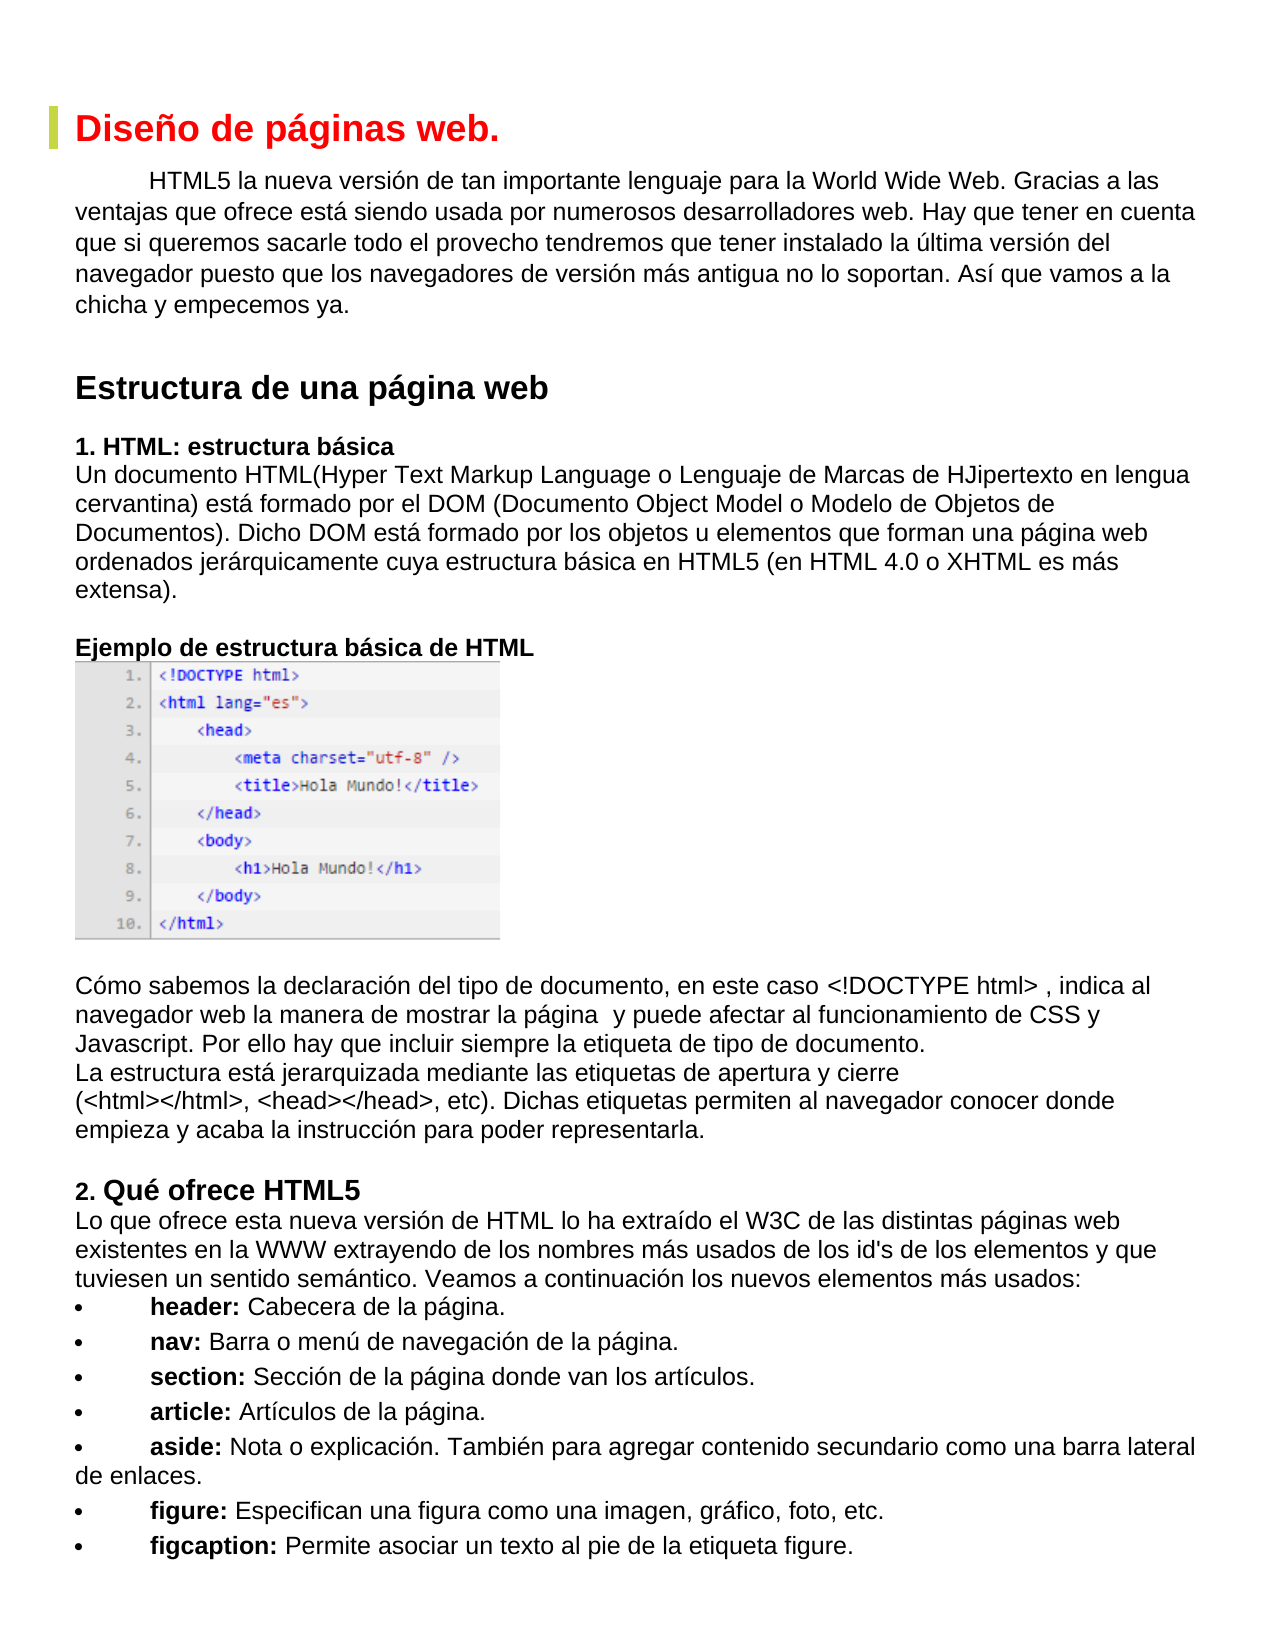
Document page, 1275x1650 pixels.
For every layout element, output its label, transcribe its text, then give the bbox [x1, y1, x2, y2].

picture [75, 661, 501, 943]
list article: Artículos de la página. [75, 1397, 1200, 1426]
text HTML5 la nueva versión de tan importante lenguaje para la World Wide Web. Gracias a las ventajas que ofrece está siendo usada por numerosos desarrolladores web. Hay que tener en cuenta que si queremos sacarle todo el provecho tendremos que tener instalado la última versión del navegador puesto que los navegadores de versión más antigua no lo soportan. Así que vamos a la chicha y empecemos ya. [75, 166, 1200, 349]
text Cómo sabemos la declaración del tipo de documento, en este caso <!DOCTYPE html> , indica al navegador web la manera de mostrar la página y puede afectar al funcionamiento de CSS y Javascript. Por ello hay que incluir siempre la etiqueta de tipo de documento. [75, 943, 1200, 1058]
list section: Sección de la página donde van los artículos. [75, 1362, 1200, 1391]
list aside: Nota o explicación. También para agregar contenido secundario como una barra lateral de enlaces. [75, 1432, 1200, 1490]
text Ejemplo de estructura básica de HTML [75, 604, 1200, 661]
text Un documento HTML(Hyper Text Markup Language o Lenguaje de Marcas de HJipertexto en lengua cervantina) está formado por el DOM (Documento Object Model o Modelo de Objetos de Documentos). Dicho DOM está formado por los objetos u elementos que forman una página web ordenados jerárquicamente cuya estructura básica en HTML5 (en HTML 4.0 o XHTML es más extensa). [75, 460, 1200, 604]
subtitle Estructura de una página web [75, 368, 1200, 406]
list nav: Barra o menú de navegación de la página. [75, 1327, 1200, 1356]
subtitle 2. Qué ofrece HTML5 [75, 1173, 1200, 1206]
subtitle Diseño de páginas web. [58, 106, 1184, 149]
list figcaption: Permite asociar un texto al pie de la etiqueta figure. [75, 1531, 1200, 1560]
text La estructura está jerarquizada mediante las etiquetas de apertura y cierre (<html></html>, <head></head>, etc). Dichas etiquetas permiten al navegador conocer donde empieza y acaba la instrucción para poder representarla. [75, 1058, 1200, 1144]
list figure: Especifican una figura como una imagen, gráfico, foto, etc. [75, 1496, 1200, 1525]
text Lo que ofrece esta nueva versión de HTML lo ha extraído el W3C de las distintas páginas web existentes en la WWW extrayendo de los nombres más usados de los id's de los elementos y que tuviesen un sentido semántico. Veamos a continuación los nuevos elementos más usados: [75, 1206, 1200, 1292]
subtitle 1. HTML: estructura básica [75, 431, 1200, 460]
list header: Cabecera de la página. [75, 1292, 1200, 1321]
